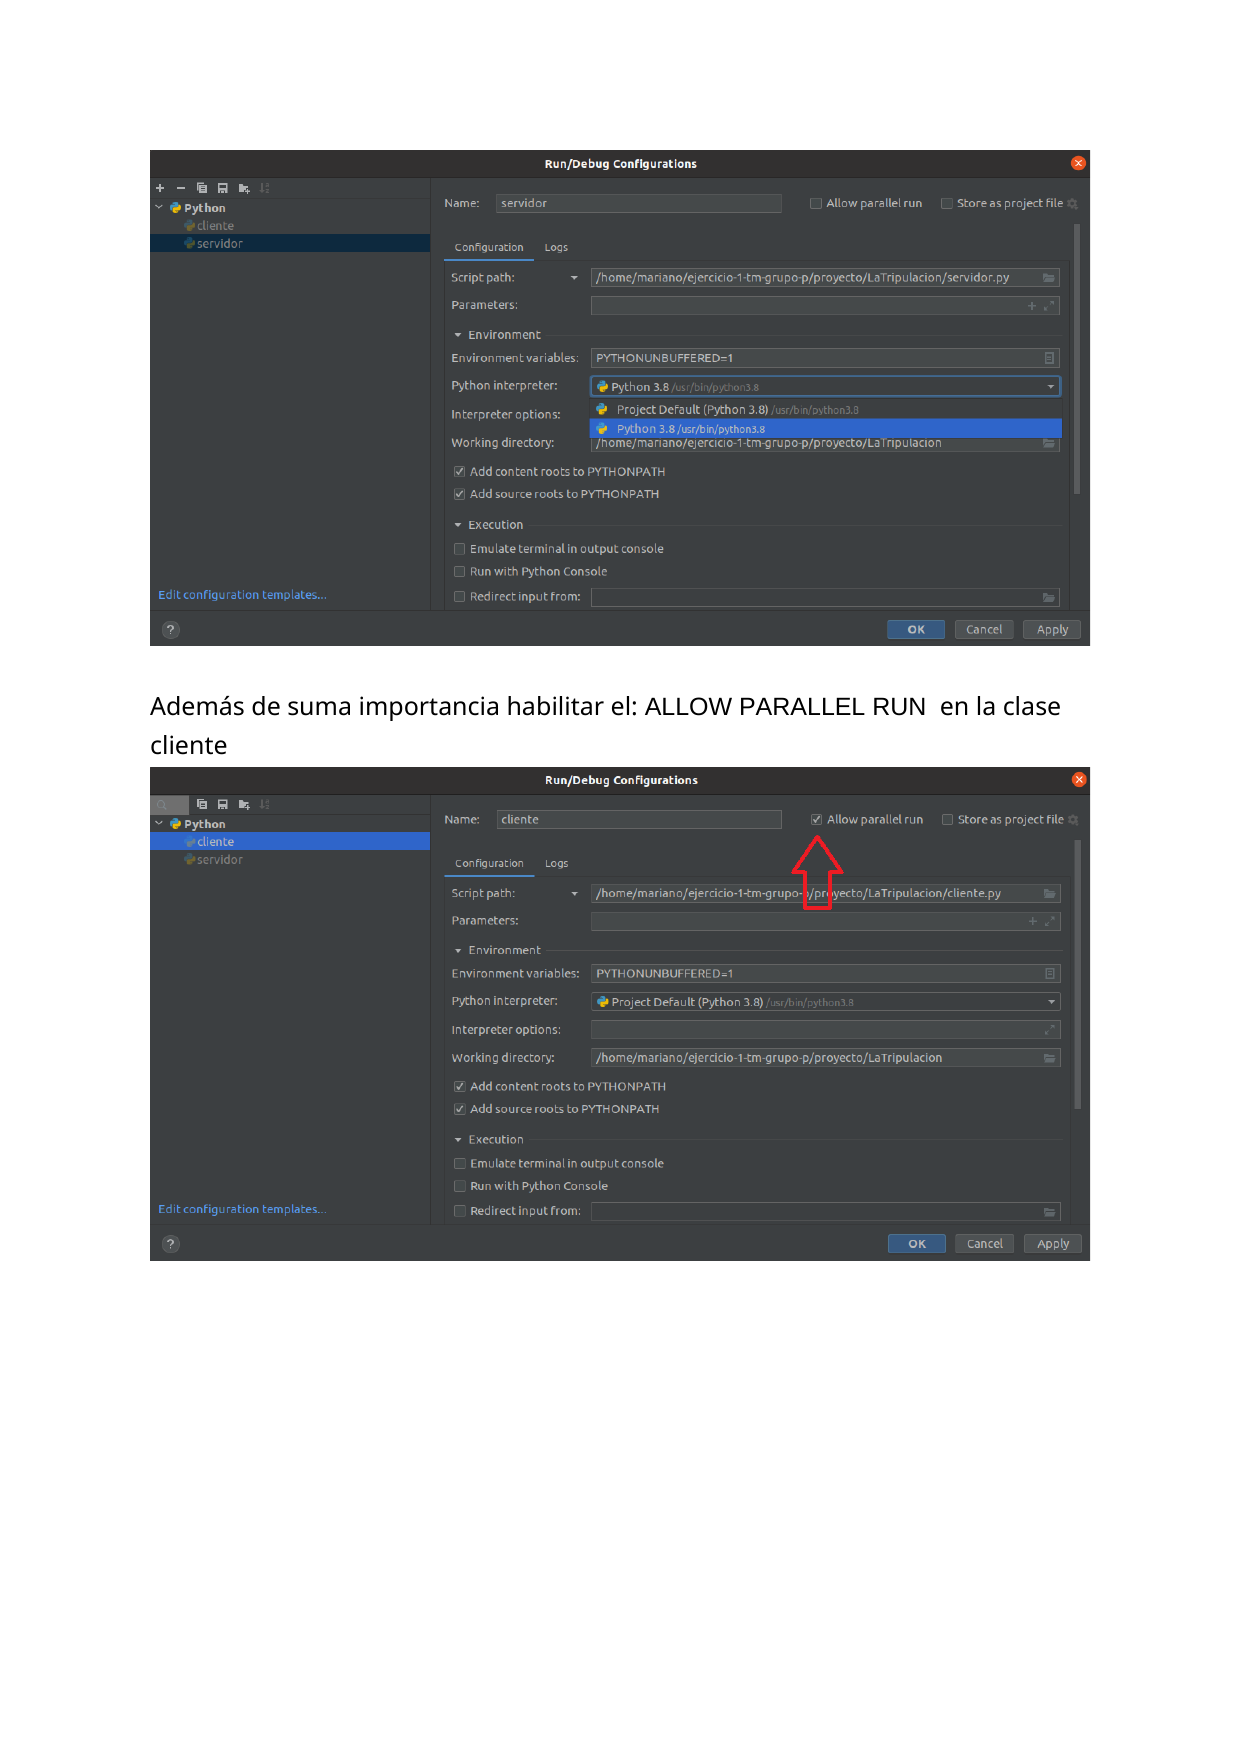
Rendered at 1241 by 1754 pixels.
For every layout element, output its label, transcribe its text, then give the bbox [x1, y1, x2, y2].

text Además de suma importancia habilitar el: ALLOW PARALLEL RUN en la clase cliente [150, 689, 1090, 762]
picture [150, 150, 1091, 646]
picture [150, 767, 1091, 1261]
